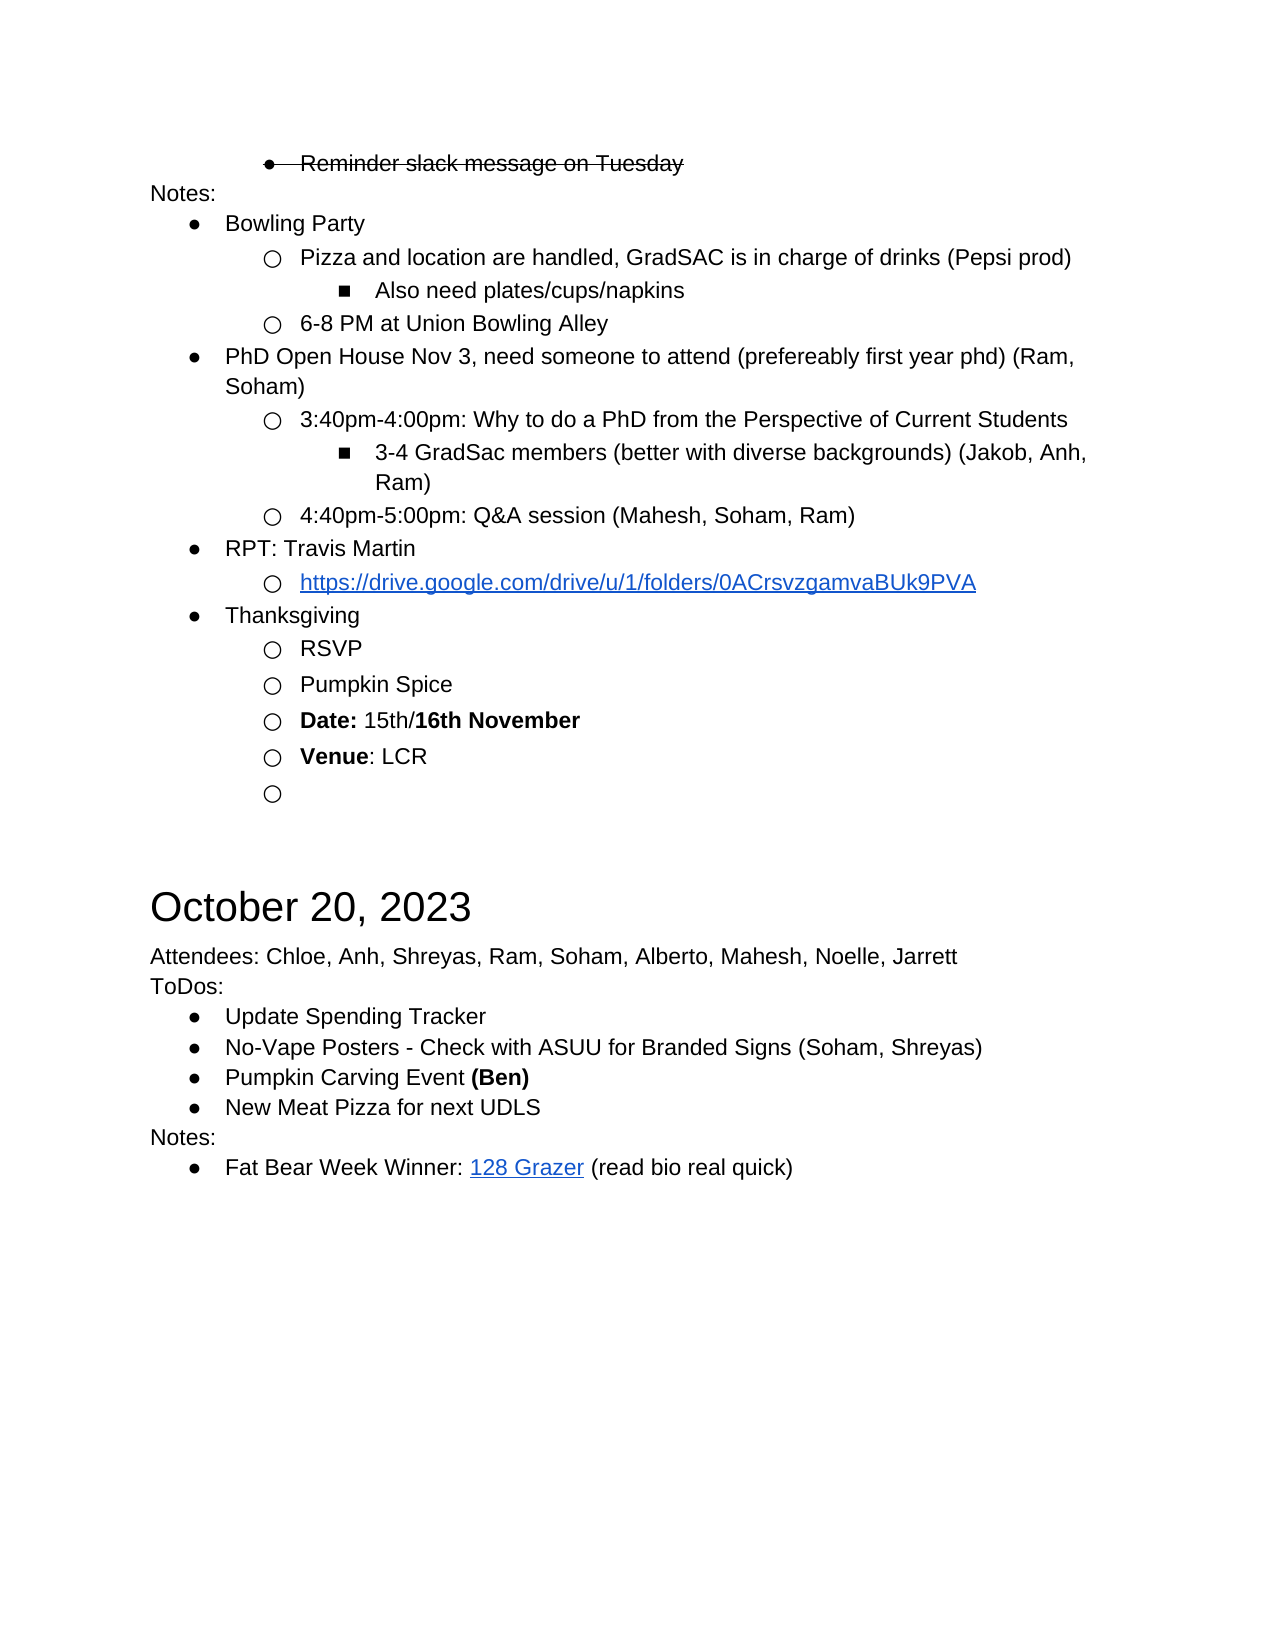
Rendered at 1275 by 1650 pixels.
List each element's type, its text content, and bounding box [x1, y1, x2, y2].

list No-Vape Posters - Check with ASUU for Branded Signs (Soham, Shreyas) [187, 1033, 1125, 1060]
list 4:40pm-5:00pm: Q&A session (Mahesh, Soham, Ram) [262, 499, 1125, 531]
list Reminder slack message on Tuesday [262, 150, 1125, 176]
list Update Spending Tracker [187, 1003, 1125, 1030]
list Pumpkin Carving Event (Ben) [187, 1064, 1125, 1090]
text Attendees: Chloe, Anh, Shreyas, Ram, Soham, Alberto, Mahesh, Noelle, Jarrett [150, 943, 1125, 969]
text Notes: [150, 1124, 1125, 1151]
list RSVP [262, 632, 1125, 663]
list RPT: Travis Martin [187, 535, 1125, 562]
list Pizza and location are handled, GradSAC is in charge of drinks (Pepsi prod) [262, 241, 1125, 272]
list New Meat Pizza for next UDLS [187, 1094, 1125, 1120]
list Pumpkin Spice [262, 668, 1125, 699]
list Venue: LCR [262, 739, 1125, 771]
list PhD Open House Nov 3, need someone to attend (prefereably first year phd) (Ram, Soham) [187, 343, 1125, 399]
list Bowling Party [187, 210, 1125, 237]
list Fat Bear Week Winner: 128 Grazer (read bio real quick) [187, 1154, 1125, 1181]
text Notes: [150, 180, 1125, 207]
subtitle October 20, 2023 [150, 882, 1125, 930]
list 3-4 GradSac members (better with diverse backgrounds) (Jakob, Anh, Ram) [337, 439, 1125, 496]
list Also need plates/cups/napkins [337, 277, 1125, 303]
list Thanksgiving [187, 602, 1125, 628]
list 6-8 PM at Union Bowling Alley [262, 307, 1125, 338]
list Date: 15th/16th November [262, 704, 1125, 735]
list https://drive.google.com/drive/u/1/folders/0ACrsvzgamvaBUk9PVA [262, 566, 1125, 597]
text ToDos: [150, 973, 1125, 999]
list 3:40pm-4:00pm: Why to do a PhD from the Perspective of Current Students [262, 403, 1125, 434]
